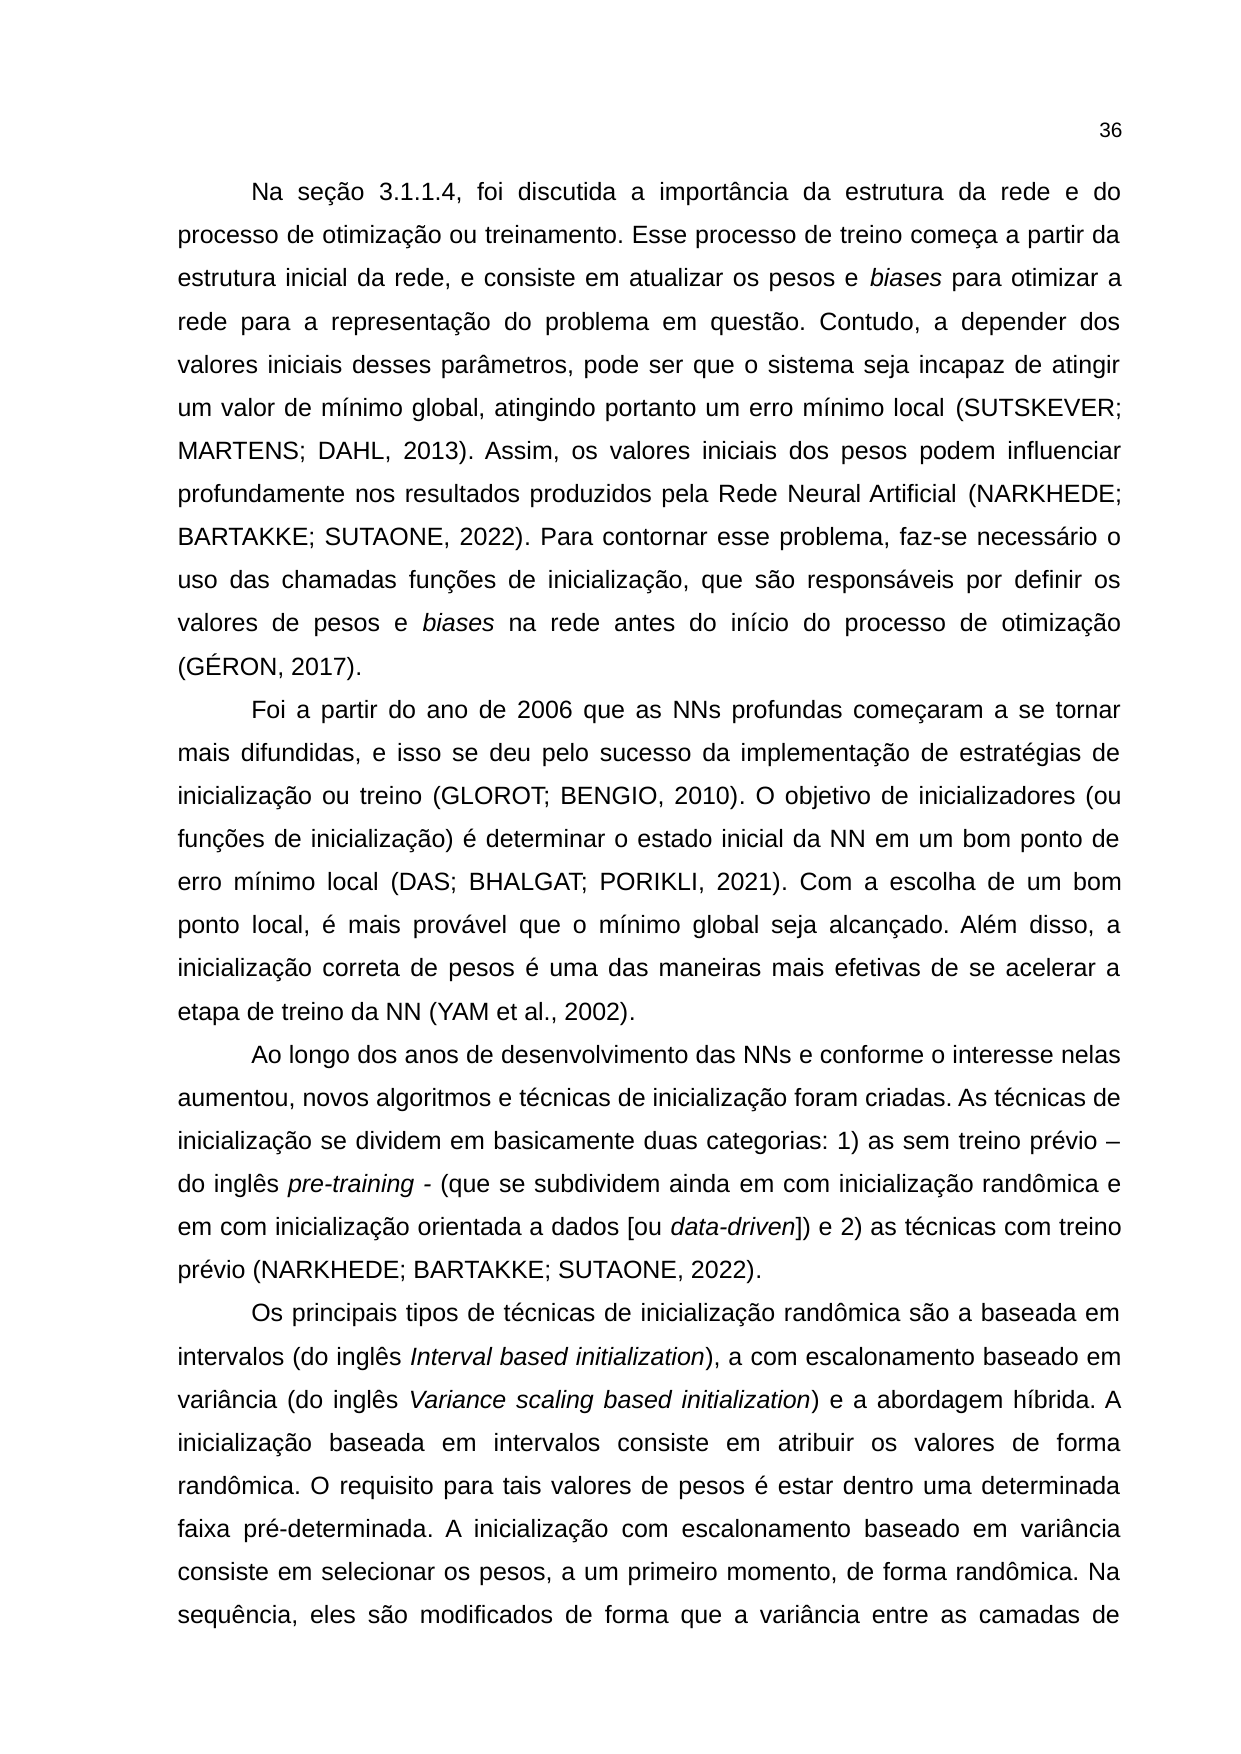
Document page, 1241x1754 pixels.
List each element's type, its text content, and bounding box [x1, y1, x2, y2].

text Na seção 3.1.1.4, foi discutida a importância da estrutura da rede e do processo de otimização ou treinamento. Esse processo de treino começa a partir da estrutura inicial da rede, e consiste em atualizar os pesos e biases para otimizar a rede para a representação do problema em questão. Contudo, a depender dos valores iniciais desses parâmetros, pode ser que o sistema seja incapaz de atingir um valor de mínimo global, atingindo portanto um erro mínimo local (SUTSKEVER; MARTENS; DAHL, 2013). Assim, os valores iniciais dos pesos podem influenciar profundamente nos resultados produzidos pela Rede Neural Artificial (NARKHEDE; BARTAKKE; SUTAONE, 2022). Para contornar esse problema, faz-se necessário o uso das chamadas funções de inicialização, que são responsáveis por definir os valores de pesos e biases na rede antes do início do processo de otimização (GÉRON, 2017). [177, 177, 1122, 680]
text Os principais tipos de técnicas de inicialização randômica são a baseada em intervalos (do inglês Interval based initialization), a com escalonamento baseado em variância (do inglês Variance scaling based initialization) e a abordagem híbrida. A inicialização baseada em intervalos consiste em atribuir os valores de forma randômica. O requisito para tais valores de pesos é estar dentro uma determinada faixa pré-determinada. A inicialização com escalonamento baseado em variância consiste em selecionar os pesos, a um primeiro momento, de forma randômica. Na sequência, eles são modificados de forma que a variância entre as camadas de [177, 1298, 1122, 1629]
text Foi a partir do ano de 2006 que as NNs profundas começaram a se tornar mais difundidas, e isso se deu pelo sucesso da implementação de estratégias de inicialização ou treino (GLOROT; BENGIO, 2010). O objetivo de inicializadores (ou funções de inicialização) é determinar o estado inicial da NN em um bom ponto de erro mínimo local (DAS; BHALGAT; PORIKLI, 2021). Com a escolha de um bom ponto local, é mais provável que o mínimo global seja alcançado. Além disso, a inicialização correta de pesos é uma das maneiras mais efetivas de se acelerar a etapa de treino da NN (YAM et al., 2002). [177, 694, 1122, 1025]
text Ao longo dos anos de desenvolvimento das NNs e conforme o interesse nelas aumentou, novos algoritmos e técnicas de inicialização foram criadas. As técnicas de inicialização se dividem em basicamente duas categorias: 1) as sem treino prévio – do inglês pre-training - (que se subdividem ainda em com inicialização randômica e em com inicialização orientada a dados [ou data-driven]) e 2) as técnicas com treino prévio (NARKHEDE; BARTAKKE; SUTAONE, 2022). [177, 1039, 1122, 1284]
